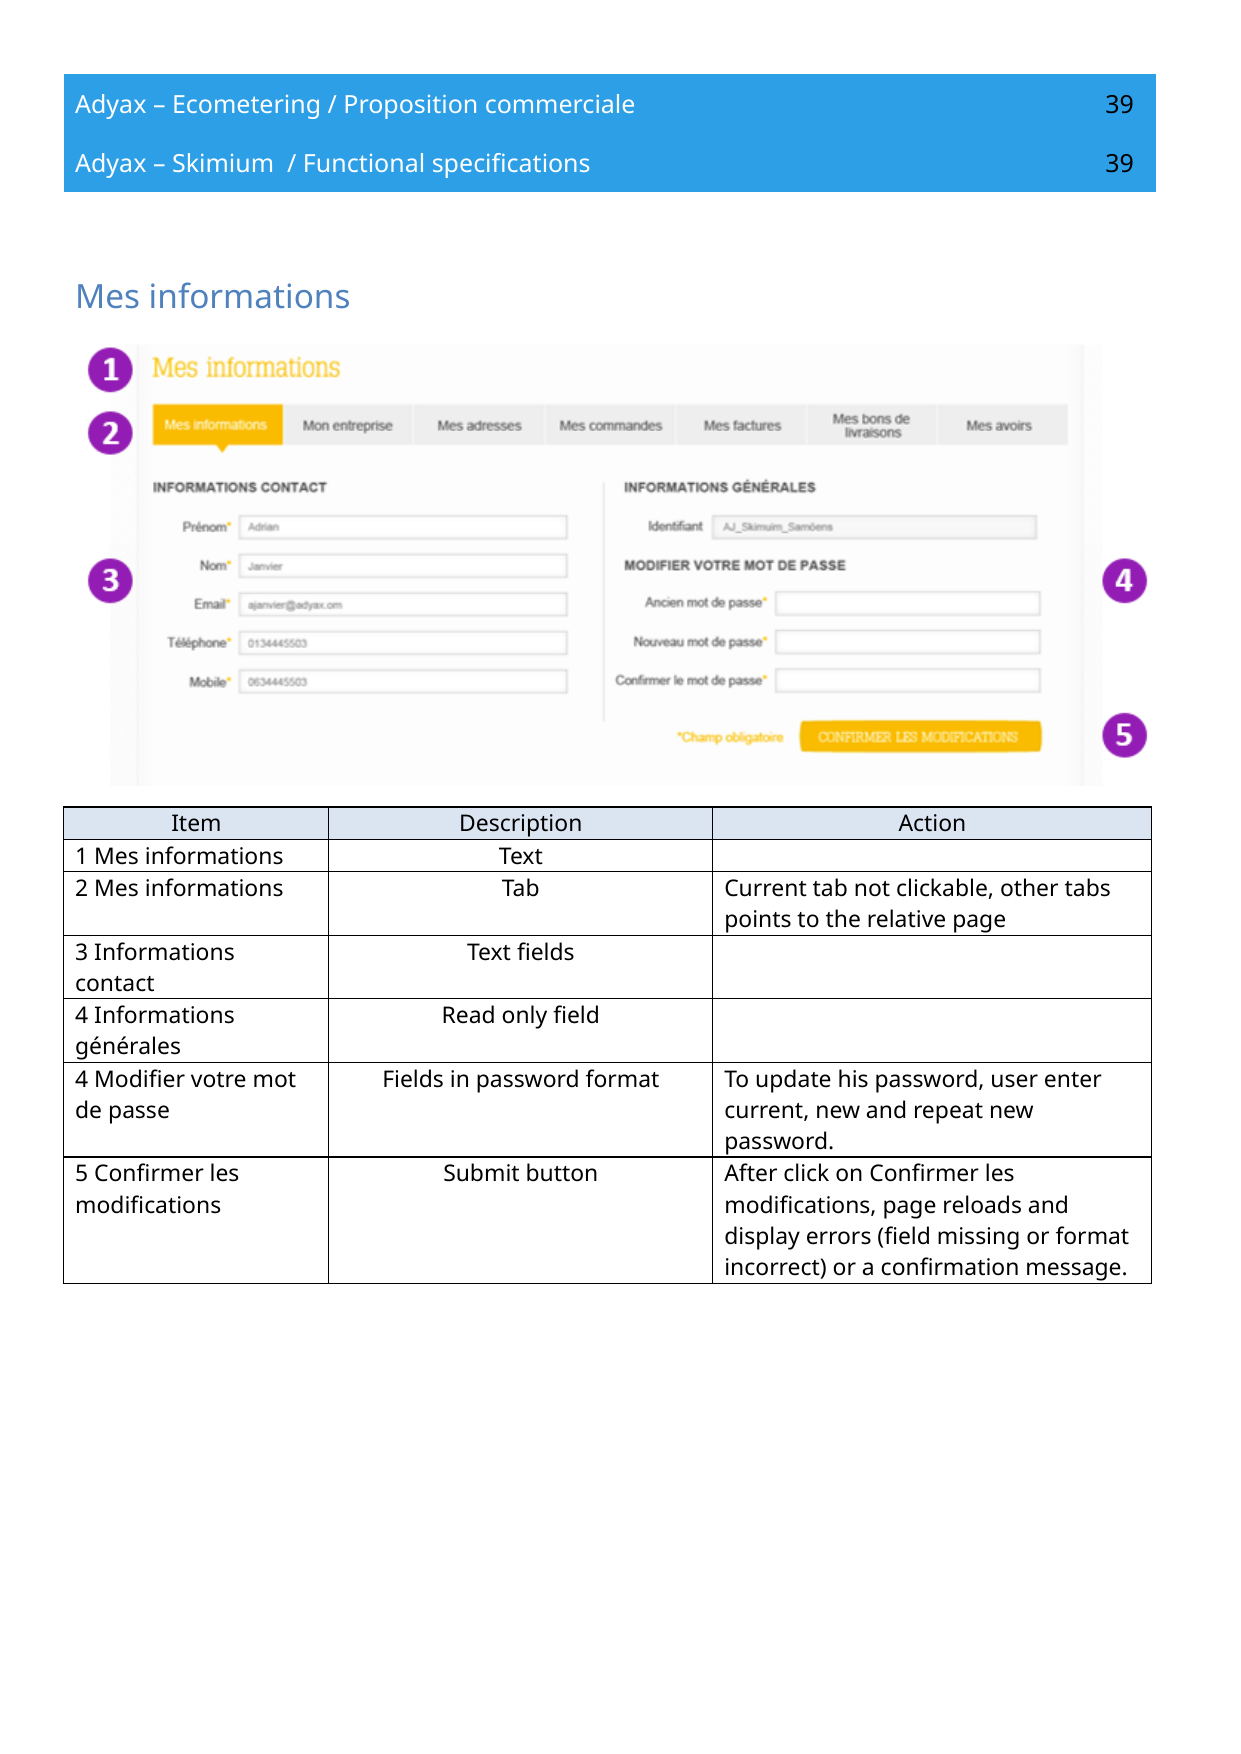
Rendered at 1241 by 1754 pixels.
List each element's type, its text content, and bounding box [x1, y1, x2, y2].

table_cell To update his password, user enter current, new and repeat new password. [713, 1063, 1151, 1156]
table_header Description [329, 808, 712, 839]
table_header Item [64, 808, 328, 839]
table_cell Text [329, 840, 712, 871]
table_cell [713, 999, 1151, 1062]
table_cell Tab [329, 872, 712, 934]
table_cell Current tab not clickable, other tabs points to the relative page [713, 872, 1151, 934]
table_cell Read only field [329, 999, 712, 1062]
table_cell 1 Mes informations [64, 840, 328, 871]
table_cell Fields in password format [329, 1063, 712, 1156]
table_header Action [713, 808, 1151, 839]
table_cell 5 Confirmer les modifications [64, 1158, 328, 1282]
table_cell 3 Informations contact [64, 936, 328, 998]
table_cell [713, 840, 1151, 871]
table_cell 4 Modifier votre mot de passe [64, 1063, 328, 1156]
table_cell After click on Confirmer les modifications, page reloads and display errors (field missing or format incorrect) or a confirmation message. [713, 1158, 1151, 1282]
table_cell Text fields [329, 936, 712, 998]
picture [75, 330, 1165, 786]
table_cell 2 Mes informations [64, 872, 328, 934]
table_cell 4 Informations générales [64, 999, 328, 1062]
table_cell [713, 936, 1151, 998]
subtitle Mes informations [75, 272, 1165, 318]
table_cell Submit button [329, 1158, 712, 1282]
